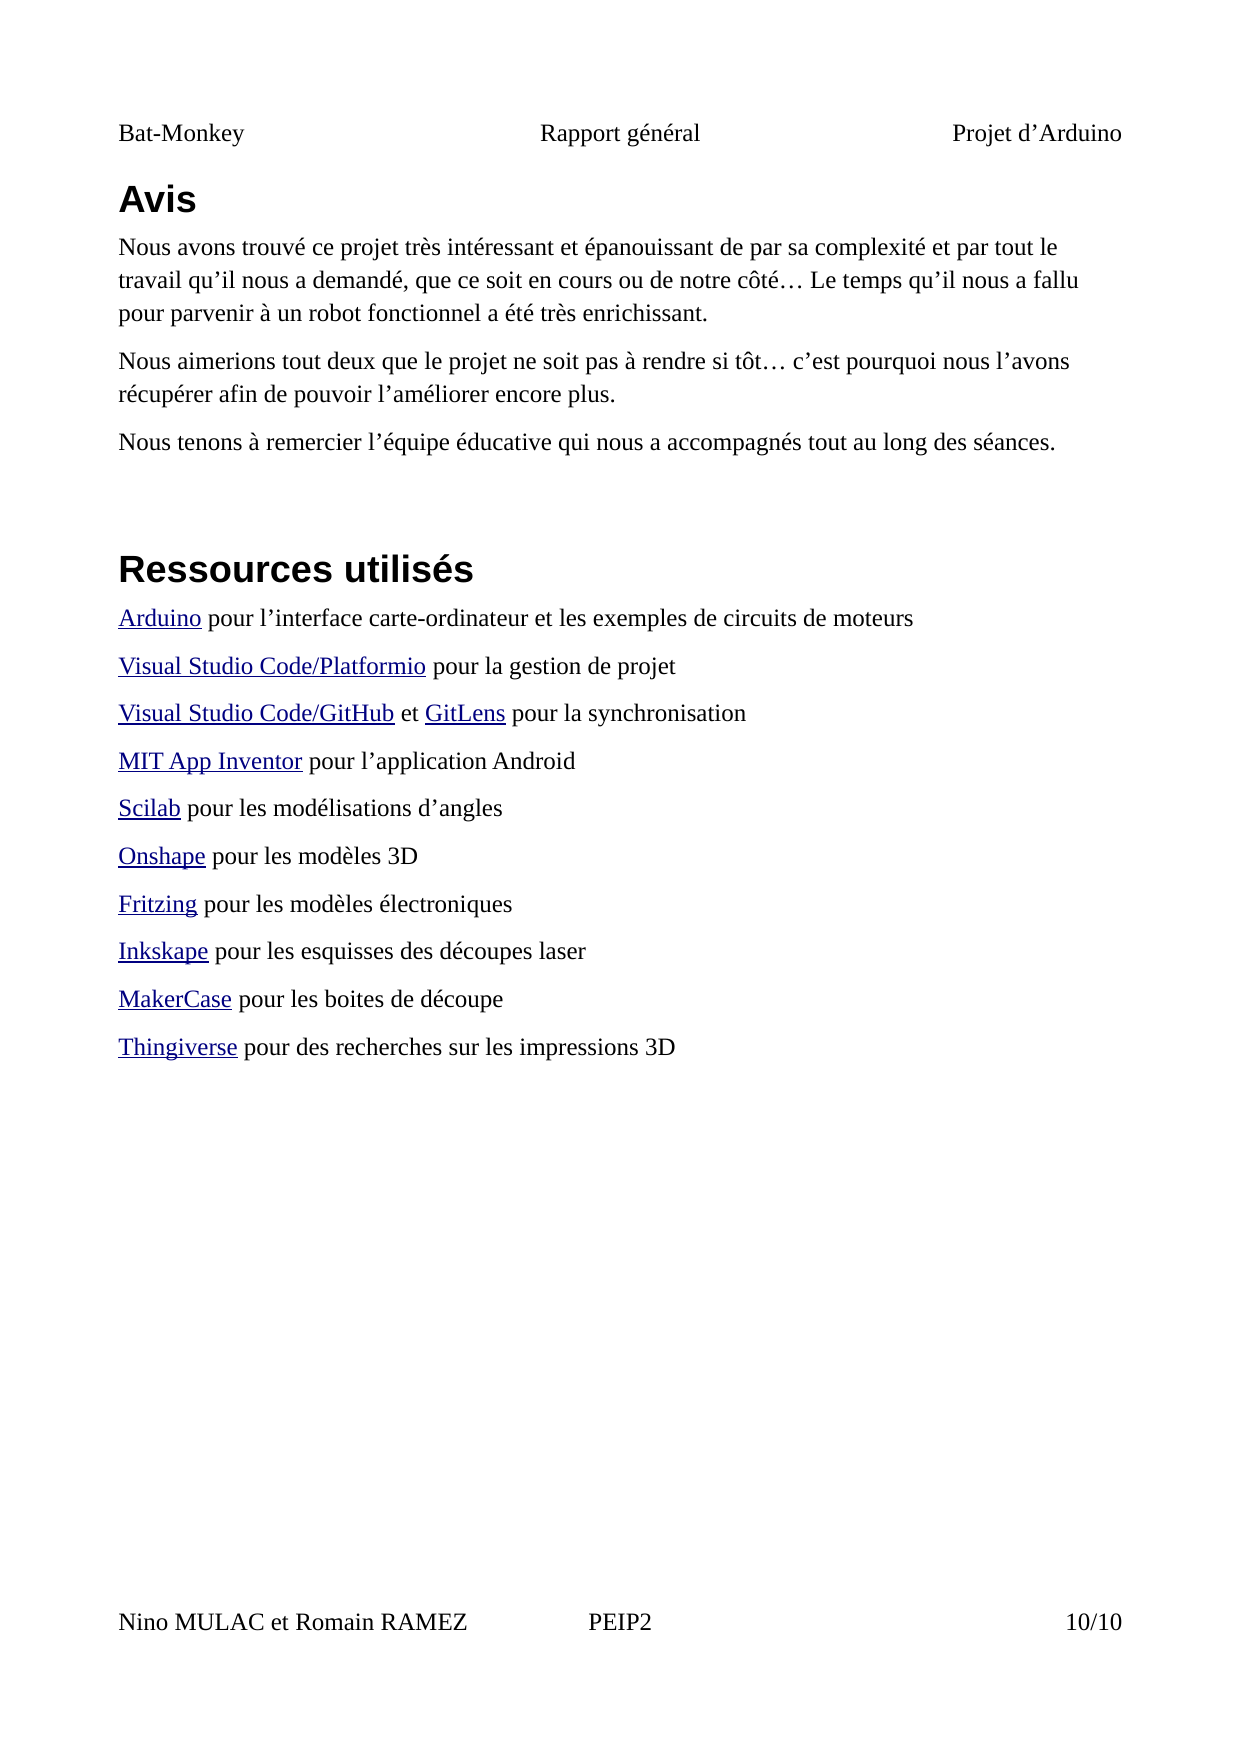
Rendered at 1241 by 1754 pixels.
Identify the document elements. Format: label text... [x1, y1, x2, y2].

text Arduino pour l’interface carte-ordinateur et les exemples de circuits de moteurs [118, 603, 1122, 632]
text Nous tenons à remercier l’équipe éducative qui nous a accompagnés tout au long des séances. [118, 427, 1122, 456]
text MakerCase pour les boites de découpe [118, 984, 1122, 1013]
text MIT App Inventor pour l’application Android [118, 746, 1122, 775]
subtitle Avis [118, 176, 1122, 220]
text Nous aimerions tout deux que le projet ne soit pas à rendre si tôt… c’est pourquoi nous l’avons récupérer afin de pouvoir l’améliorer encore plus. [118, 346, 1122, 408]
text Inkskape pour les esquisses des découpes laser [118, 936, 1122, 965]
text Fritzing pour les modèles électroniques [118, 889, 1122, 917]
text Thingiverse pour des recherches sur les impressions 3D [118, 1032, 1122, 1060]
text Scilab pour les modélisations d’angles [118, 793, 1122, 822]
text Nous avons trouvé ce projet très intéressant et épanouissant de par sa complexité et par tout le travail qu’il nous a demandé, que ce soit en cours ou de notre côté… Le temps qu’il nous a fallu pour parvenir à un robot fonctionnel a été très enrichissant. [118, 232, 1122, 327]
text Onshape pour les modèles 3D [118, 841, 1122, 870]
subtitle Ressources utilisés [118, 547, 1122, 591]
text Visual Studio Code/GitHub et GitLens pour la synchronisation [118, 698, 1122, 727]
text Visual Studio Code/Platformio pour la gestion de projet [118, 651, 1122, 679]
